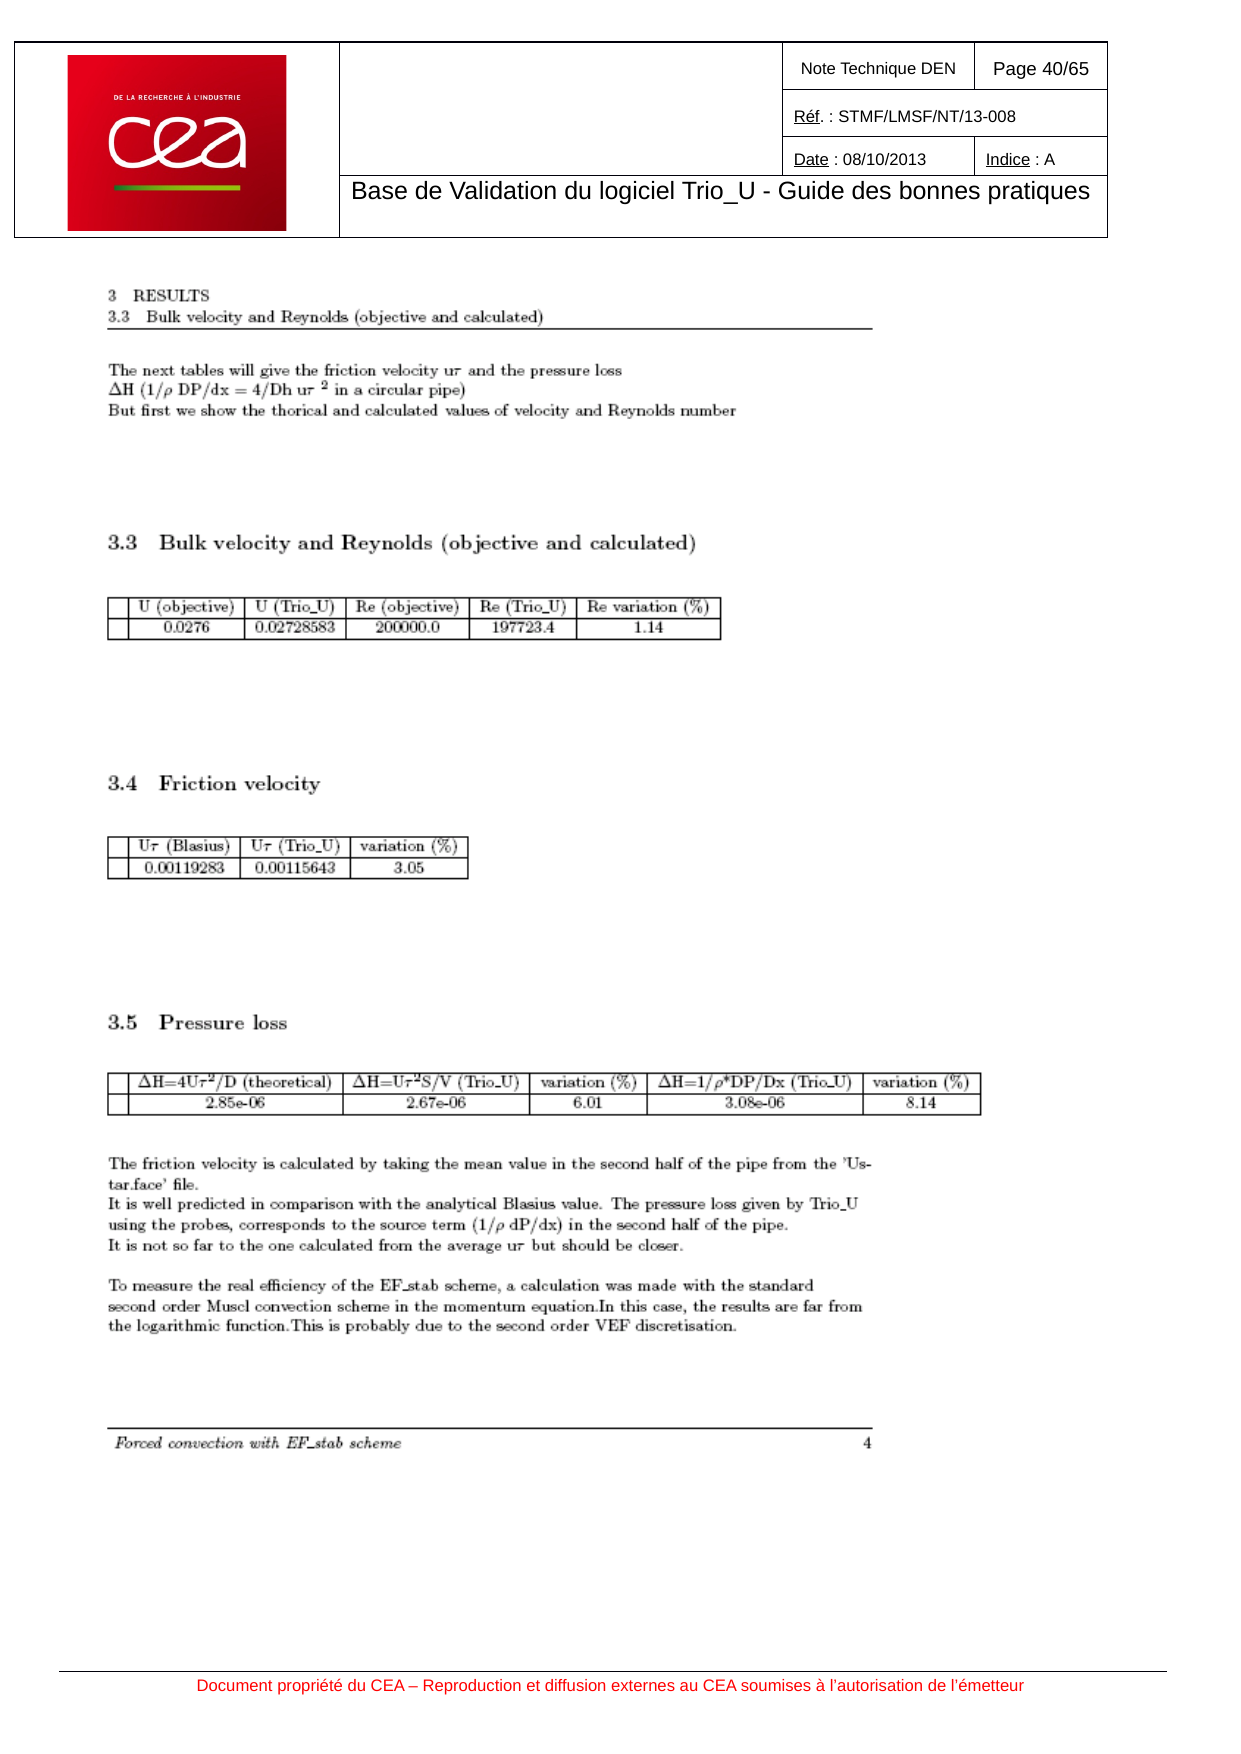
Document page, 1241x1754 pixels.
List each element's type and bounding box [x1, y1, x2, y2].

picture [59, 266, 986, 1462]
picture [67, 55, 287, 231]
